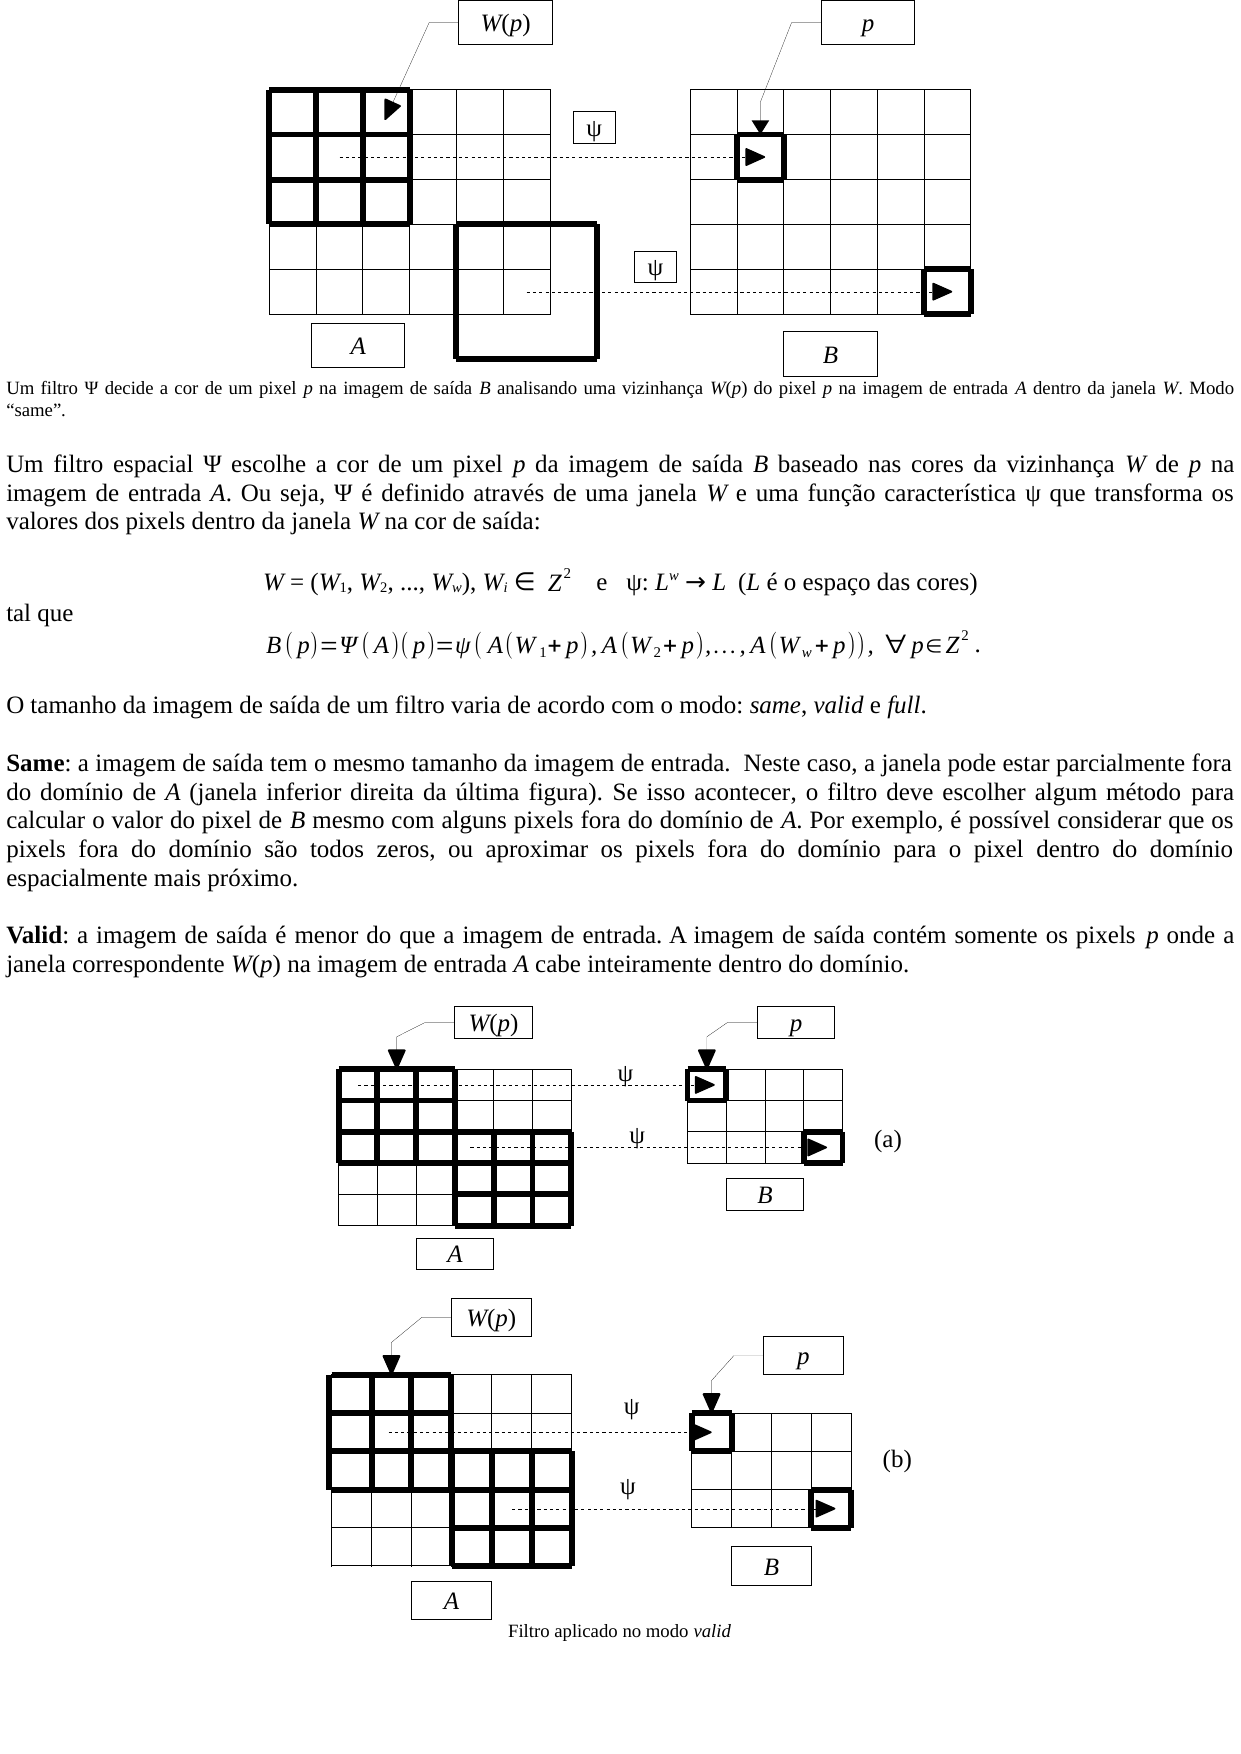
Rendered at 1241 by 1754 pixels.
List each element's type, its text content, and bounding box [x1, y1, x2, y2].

text . [6, 627, 1234, 662]
text W = (W1, W2, ..., Ww), Wi ∈ e ψ: Lw → L (L é o espaço das cores) [6, 564, 1234, 598]
text Valid: a imagem de saída é menor do que a imagem de entrada. A imagem de saída contém somente os pixels p onde a janela correspondente W(p) na imagem de entrada A cabe inteiramente dentro do domínio. [6, 921, 1234, 978]
text O tamanho da imagem de saída de um filtro varia de acordo com o modo: same, valid e full. [6, 691, 1234, 719]
text Filtro aplicado no modo valid [6, 1620, 1234, 1641]
text (a) [6, 1007, 1234, 1269]
text Um filtro espacial Ψ escolhe a cor de um pixel p da imagem de saída B baseado nas cores da vizinhança W de p na imagem de entrada A. Ou seja, Ψ é definido através de uma janela W e uma função característica ψ que transforma os valores dos pixels dentro da janela W na cor de saída: [6, 449, 1234, 535]
text Same: a imagem de saída tem o mesmo tamanho da imagem de entrada. Neste caso, a janela pode estar parcialmente fora do domínio de A (janela inferior direita da última figura). Se isso acontecer, o filtro deve escolher algum método para calcular o valor do pixel de B mesmo com alguns pixels fora do domínio de A. Por exemplo, é possível considerar que os pixels fora do domínio são todos zeros, ou aproximar os pixels fora do domínio para o pixel dentro do domínio espacialmente mais próximo. [6, 748, 1234, 892]
text tal que [6, 598, 1234, 627]
text Um filtro Ψ decide a cor de um pixel p na imagem de saída B analisando uma vizinhança W(p) do pixel p na imagem de entrada A dentro da janela W. Modo “same”. [6, 377, 1234, 420]
text (b) [6, 1298, 1234, 1620]
